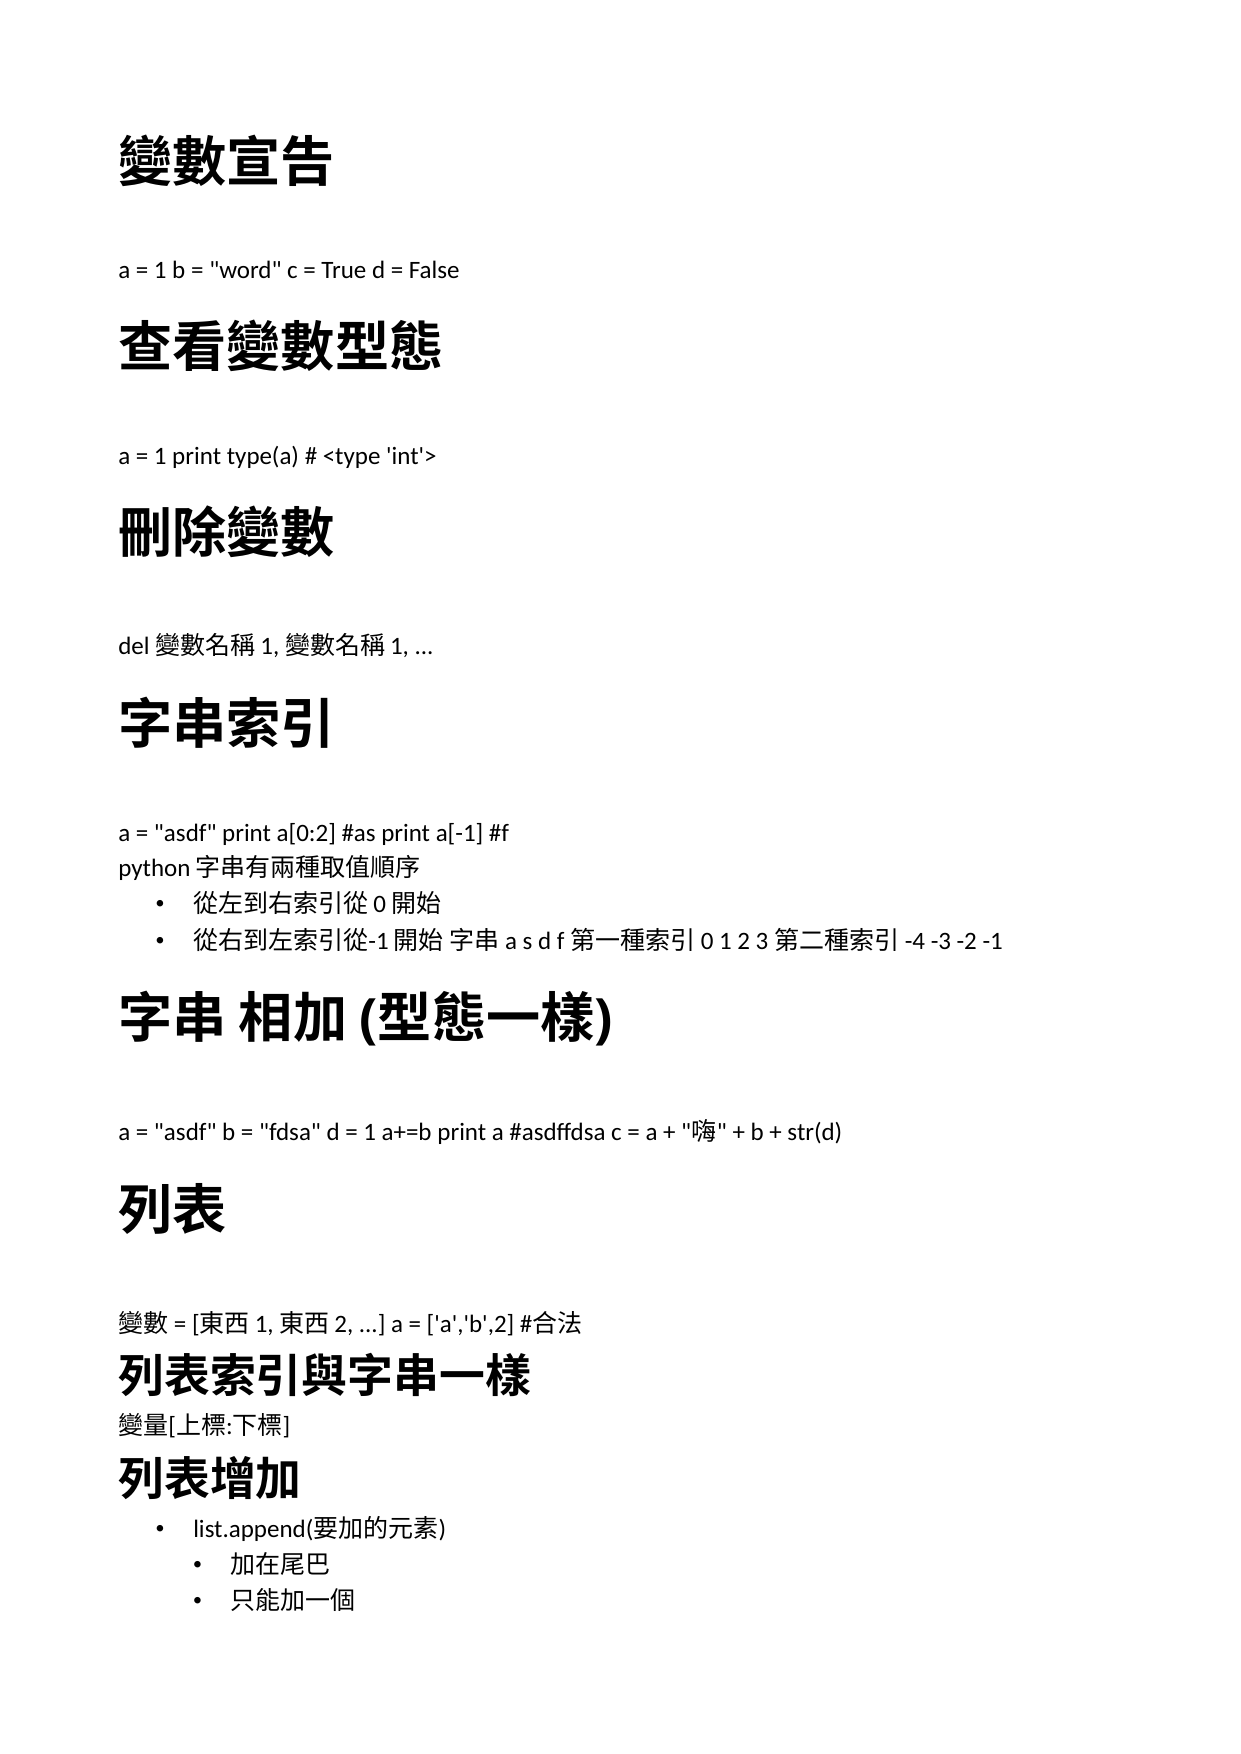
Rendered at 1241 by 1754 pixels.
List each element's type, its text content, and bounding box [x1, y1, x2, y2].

list 從右到左索引從-1開始 字串 a s d f 第一種索引 0 1 2 3 第二種索引 -4 -3 -2 -1 [156, 920, 1122, 956]
subtitle 列表增加 [118, 1442, 1122, 1508]
text a = "asdf" print a[0:2] #as print a[-1] #f [118, 817, 1122, 848]
subtitle 字串索引 [118, 681, 1122, 759]
list 加在尾巴 [193, 1544, 1122, 1581]
subtitle 列表索引與字串一樣 [118, 1339, 1122, 1406]
subtitle 字串 相加 (型態一樣) [118, 975, 1122, 1054]
subtitle 刪除變數 [118, 489, 1122, 568]
list 從左到右索引從0開始 [156, 884, 1122, 920]
text a = "asdf" b = "fdsa" d = 1 a+=b print a #asdffdsa c = a + "嗨" + b + str(d) [118, 1112, 1122, 1148]
subtitle 變數宣告 [118, 118, 1122, 197]
subtitle 列表 [118, 1167, 1122, 1245]
list list.append(要加的元素) [156, 1508, 1122, 1544]
text python字串有兩種取值順序 [118, 848, 1122, 884]
text a = 1 print type(a) # <type 'int'> [118, 440, 1122, 471]
list 只能加一個 [193, 1581, 1122, 1617]
subtitle 查看變數型態 [118, 304, 1122, 382]
text 變數 = [東西1, 東西2, ...] a = ['a','b',2] #合法 [118, 1303, 1122, 1339]
text del 變數名稱1, 變數名稱1, ... [118, 626, 1122, 662]
text a = 1 b = "word" c = True d = False [118, 254, 1122, 285]
text 變量[上標:下標] [118, 1406, 1122, 1442]
